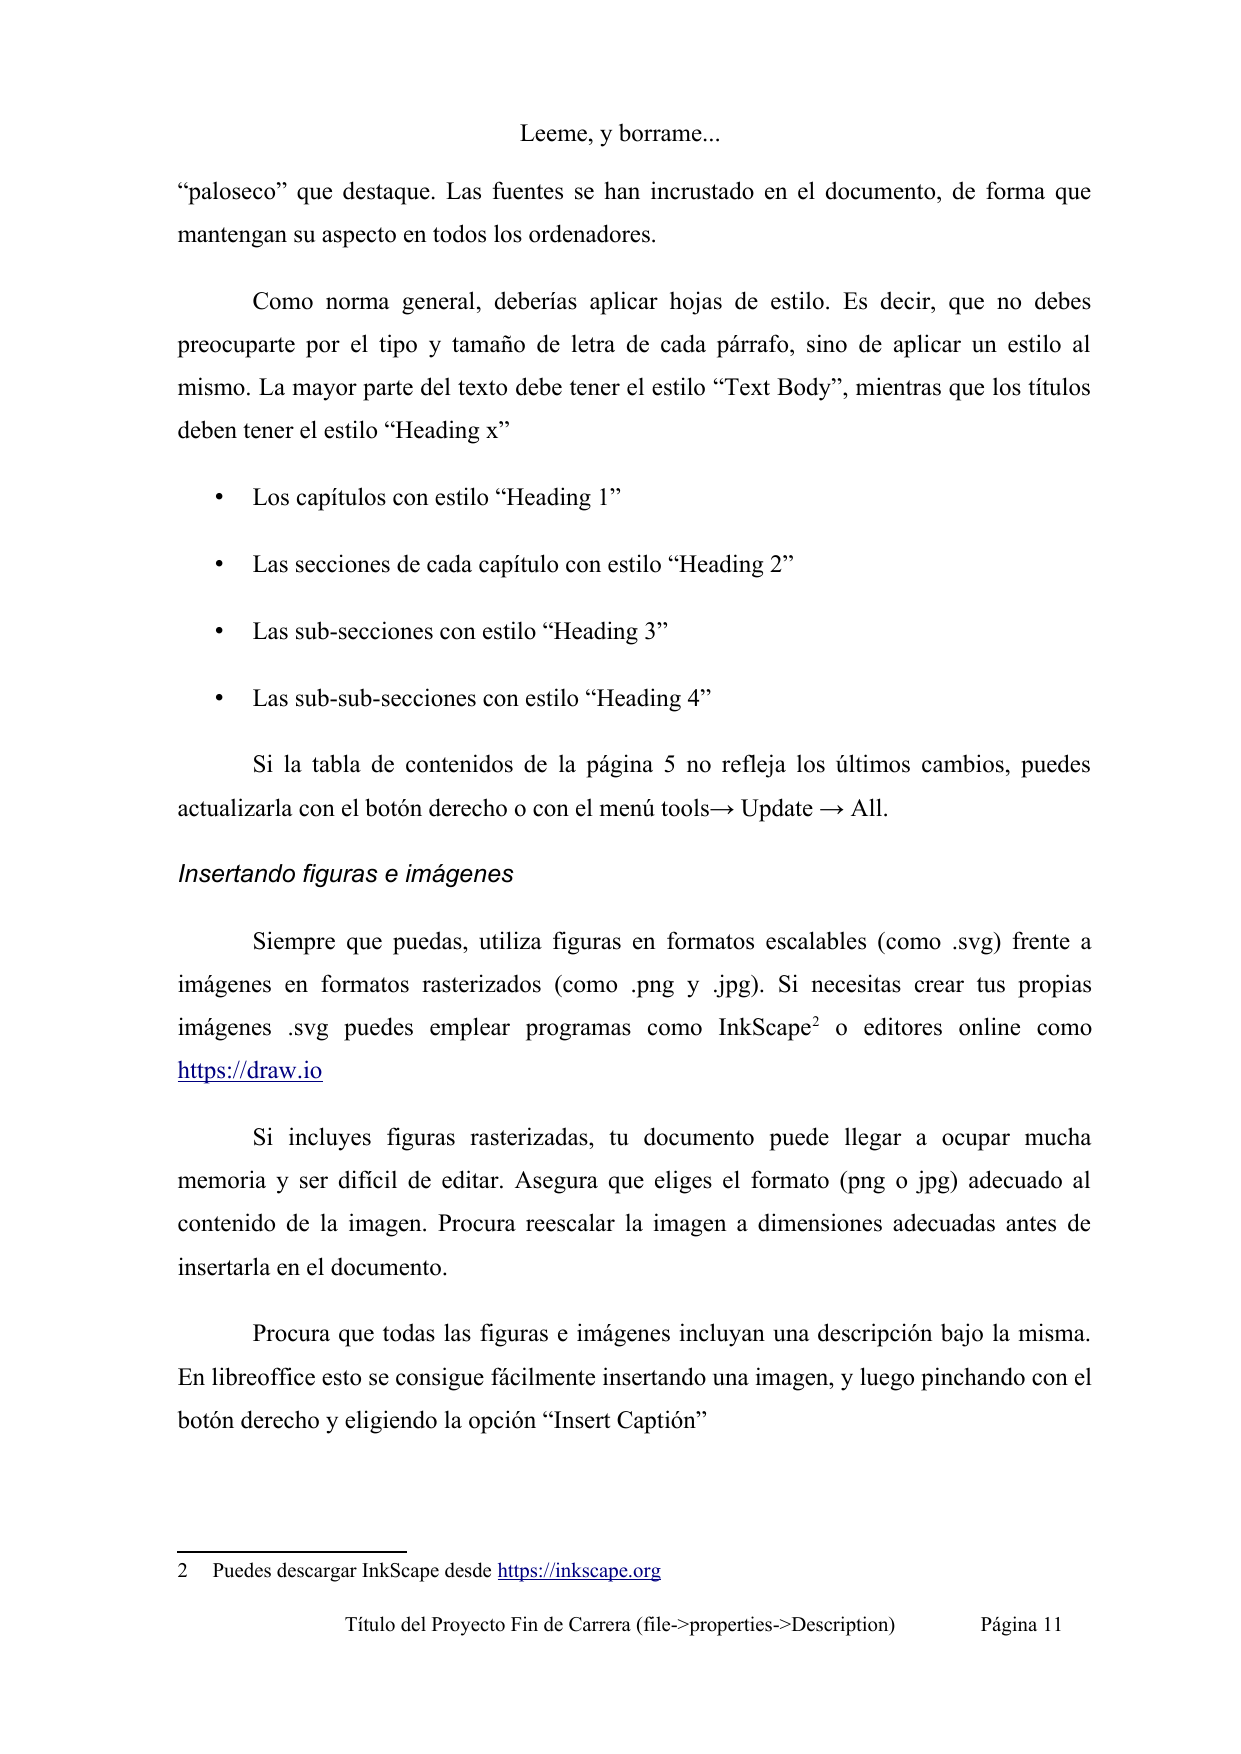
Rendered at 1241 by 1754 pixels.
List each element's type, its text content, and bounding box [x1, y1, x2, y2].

list Las sub-secciones con estilo “Heading 3” [215, 616, 1093, 645]
text Procura que todas las figuras e imágenes incluyan una descripción bajo la misma. En libreoffice esto se consigue fácilmente insertando una imagen, y luego pinchando con el botón derecho y eligiendo la opción “Insert Captión” [177, 1318, 1093, 1433]
text Siempre que puedas, utiliza figuras en formatos escalables (como .svg) frente a imágenes en formatos rasterizados (como .png y .jpg). Si necesitas crear tus propias imágenes .svg puedes emplear programas como InkScape o editores online como https://draw.io [177, 926, 1093, 1084]
list Las sub-sub-secciones con estilo “Heading 4” [215, 683, 1093, 711]
text Como norma general, deberías aplicar hojas de estilo. Es decir, que no debes preocuparte por el tipo y tamaño de letra de cada párrafo, sino de aplicar un estilo al mismo. La mayor parte del texto debe tener el estilo “Text Body”, mientras que los títulos deben tener el estilo “Heading x” [177, 286, 1093, 444]
list Los capítulos con estilo “Heading 1” [215, 482, 1093, 511]
text Si incluyes figuras rasterizadas, tu documento puede llegar a ocupar mucha memoria y ser difícil de editar. Asegura que eliges el formato (png o jpg) adecuado al contenido de la imagen. Procura reescalar la imagen a dimensiones adecuadas antes de insertarla en el documento. [177, 1122, 1093, 1280]
text “paloseco” que destaque. Las fuentes se han incrustado en el documento, de forma que mantengan su aspecto en todos los ordenadores. [177, 176, 1093, 248]
text Si la tabla de contenidos de la página 5 no refleja los últimos cambios, puedes actualizarla con el botón derecho o con el menú tools→ Update → All. [177, 749, 1093, 821]
list Las secciones de cada capítulo con estilo “Heading 2” [215, 549, 1093, 578]
subtitle Insertando figuras e imágenes [177, 859, 1093, 888]
text Puedes descargar InkScape desde https://inkscape.org [177, 1558, 1093, 1582]
